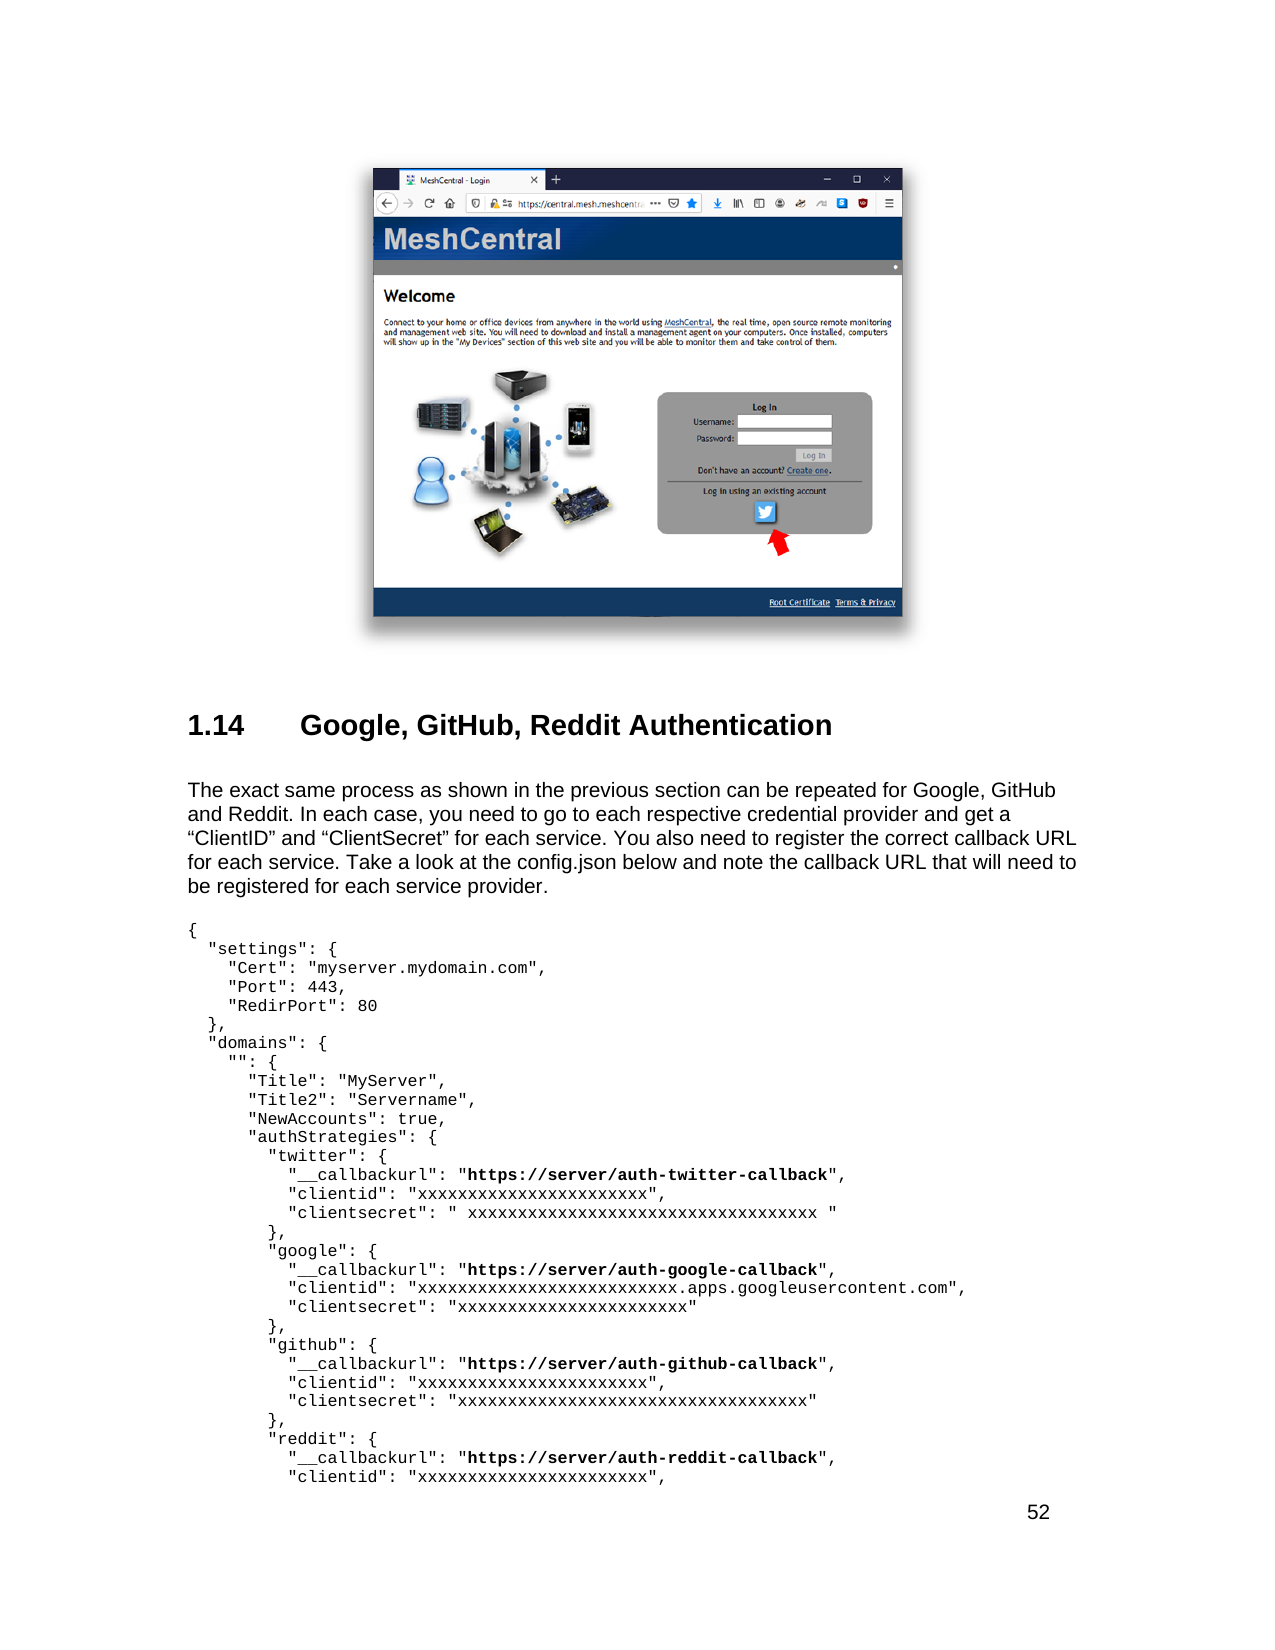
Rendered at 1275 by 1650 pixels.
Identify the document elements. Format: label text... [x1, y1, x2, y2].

text "Title2": "Servername", [187, 1091, 1087, 1110]
text }, [187, 1016, 1087, 1035]
text "Port": 443, [187, 978, 1087, 997]
text "clientid": "xxxxxxxxxxxxxxxxxxxxxxx", [187, 1186, 1087, 1204]
text "RedirPort": 80 [187, 997, 1087, 1016]
subtitle Google, GitHub, Reddit Authentication [187, 708, 1087, 741]
text }, [187, 1318, 1087, 1336]
text "__callbackurl": "https://server/auth-github-callback", [187, 1355, 1087, 1374]
text "__callbackurl": "https://server/auth-twitter-callback", [187, 1167, 1087, 1186]
text "clientsecret": "xxxxxxxxxxxxxxxxxxxxxxxxxxxxxxxxxxx" [187, 1393, 1087, 1412]
text "Cert": "myserver.mydomain.com", [187, 959, 1087, 978]
text "__callbackurl": "https://server/auth-reddit-callback", [187, 1449, 1087, 1468]
text { [187, 922, 1087, 941]
text "clientsecret": " xxxxxxxxxxxxxxxxxxxxxxxxxxxxxxxxxxx " [187, 1204, 1087, 1223]
text "__callbackurl": "https://server/auth-google-callback", [187, 1261, 1087, 1280]
text "authStrategies": { [187, 1129, 1087, 1148]
text The exact same process as shown in the previous section can be repeated for Google, GitHub and Reddit. In each case, you need to go to each respective credential provider and get a “ClientID” and “ClientSecret” for each service. You also need to register the correct callback URL for each service. Take a look at the config.json below and note the callback URL that will need to be registered for each service provider. [187, 778, 1087, 898]
text "google": { [187, 1242, 1087, 1261]
text "reddit": { [187, 1431, 1087, 1449]
text }, [187, 1412, 1087, 1431]
text "settings": { [187, 941, 1087, 959]
text "clientid": "xxxxxxxxxxxxxxxxxxxxxxx", [187, 1468, 1087, 1487]
text "clientsecret": "xxxxxxxxxxxxxxxxxxxxxxx" [187, 1299, 1087, 1318]
text "clientid": "xxxxxxxxxxxxxxxxxxxxxxxxxx.apps.googleusercontent.com", [187, 1280, 1087, 1299]
text }, [187, 1223, 1087, 1242]
text "domains": { [187, 1035, 1087, 1054]
text "clientid": "xxxxxxxxxxxxxxxxxxxxxxx", [187, 1374, 1087, 1393]
text "github": { [187, 1336, 1087, 1355]
text "Title": "MyServer", [187, 1072, 1087, 1091]
text "twitter": { [187, 1148, 1087, 1167]
text "NewAccounts": true, [187, 1110, 1087, 1129]
text "": { [187, 1054, 1087, 1072]
